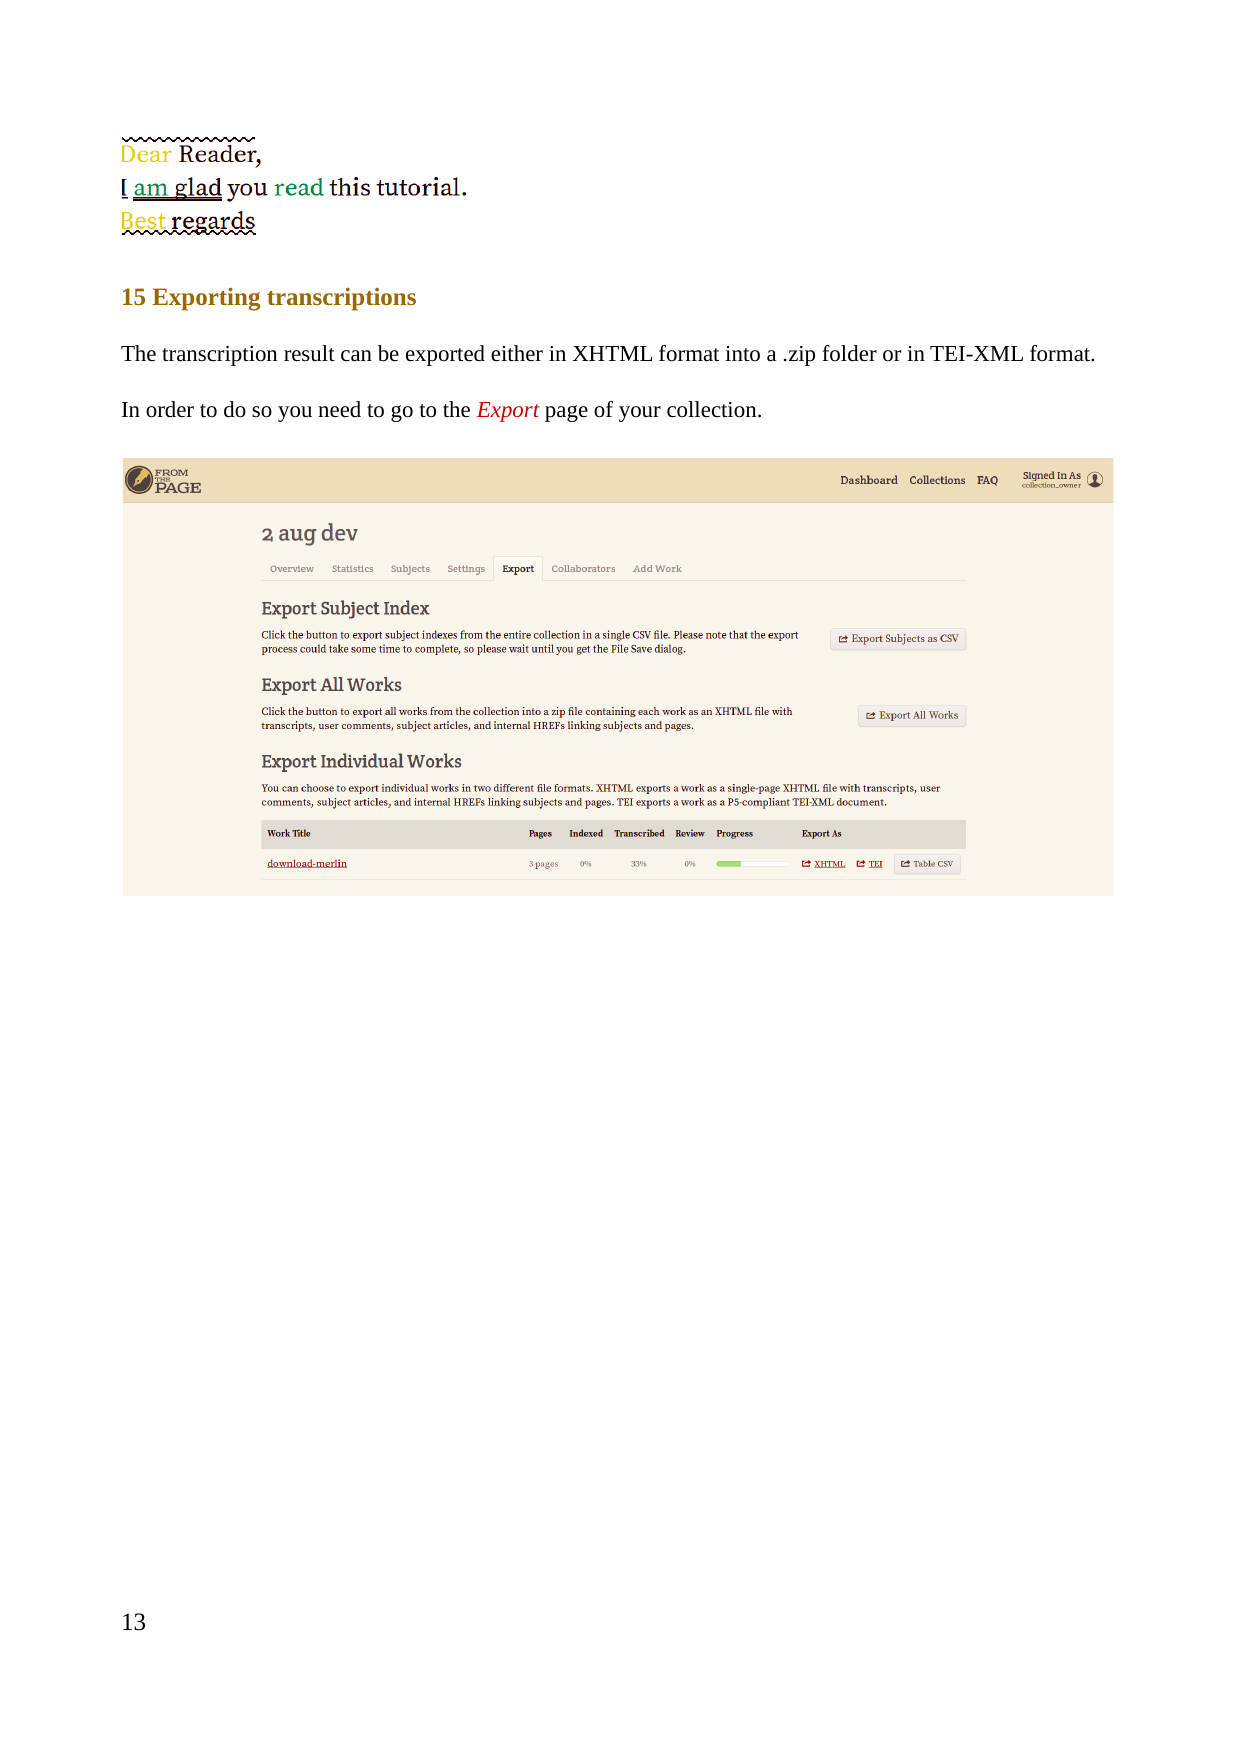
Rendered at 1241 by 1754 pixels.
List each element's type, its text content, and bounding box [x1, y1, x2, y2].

picture [463, 150, 513, 278]
text The transcription result can be exported either in XHTML format into a .zip folder or in TEI-XML format. [121, 340, 1122, 366]
text 15 Exporting transcriptions [121, 282, 1122, 311]
text In order to do so you need to go to the Export page of your collection. [121, 396, 1122, 422]
